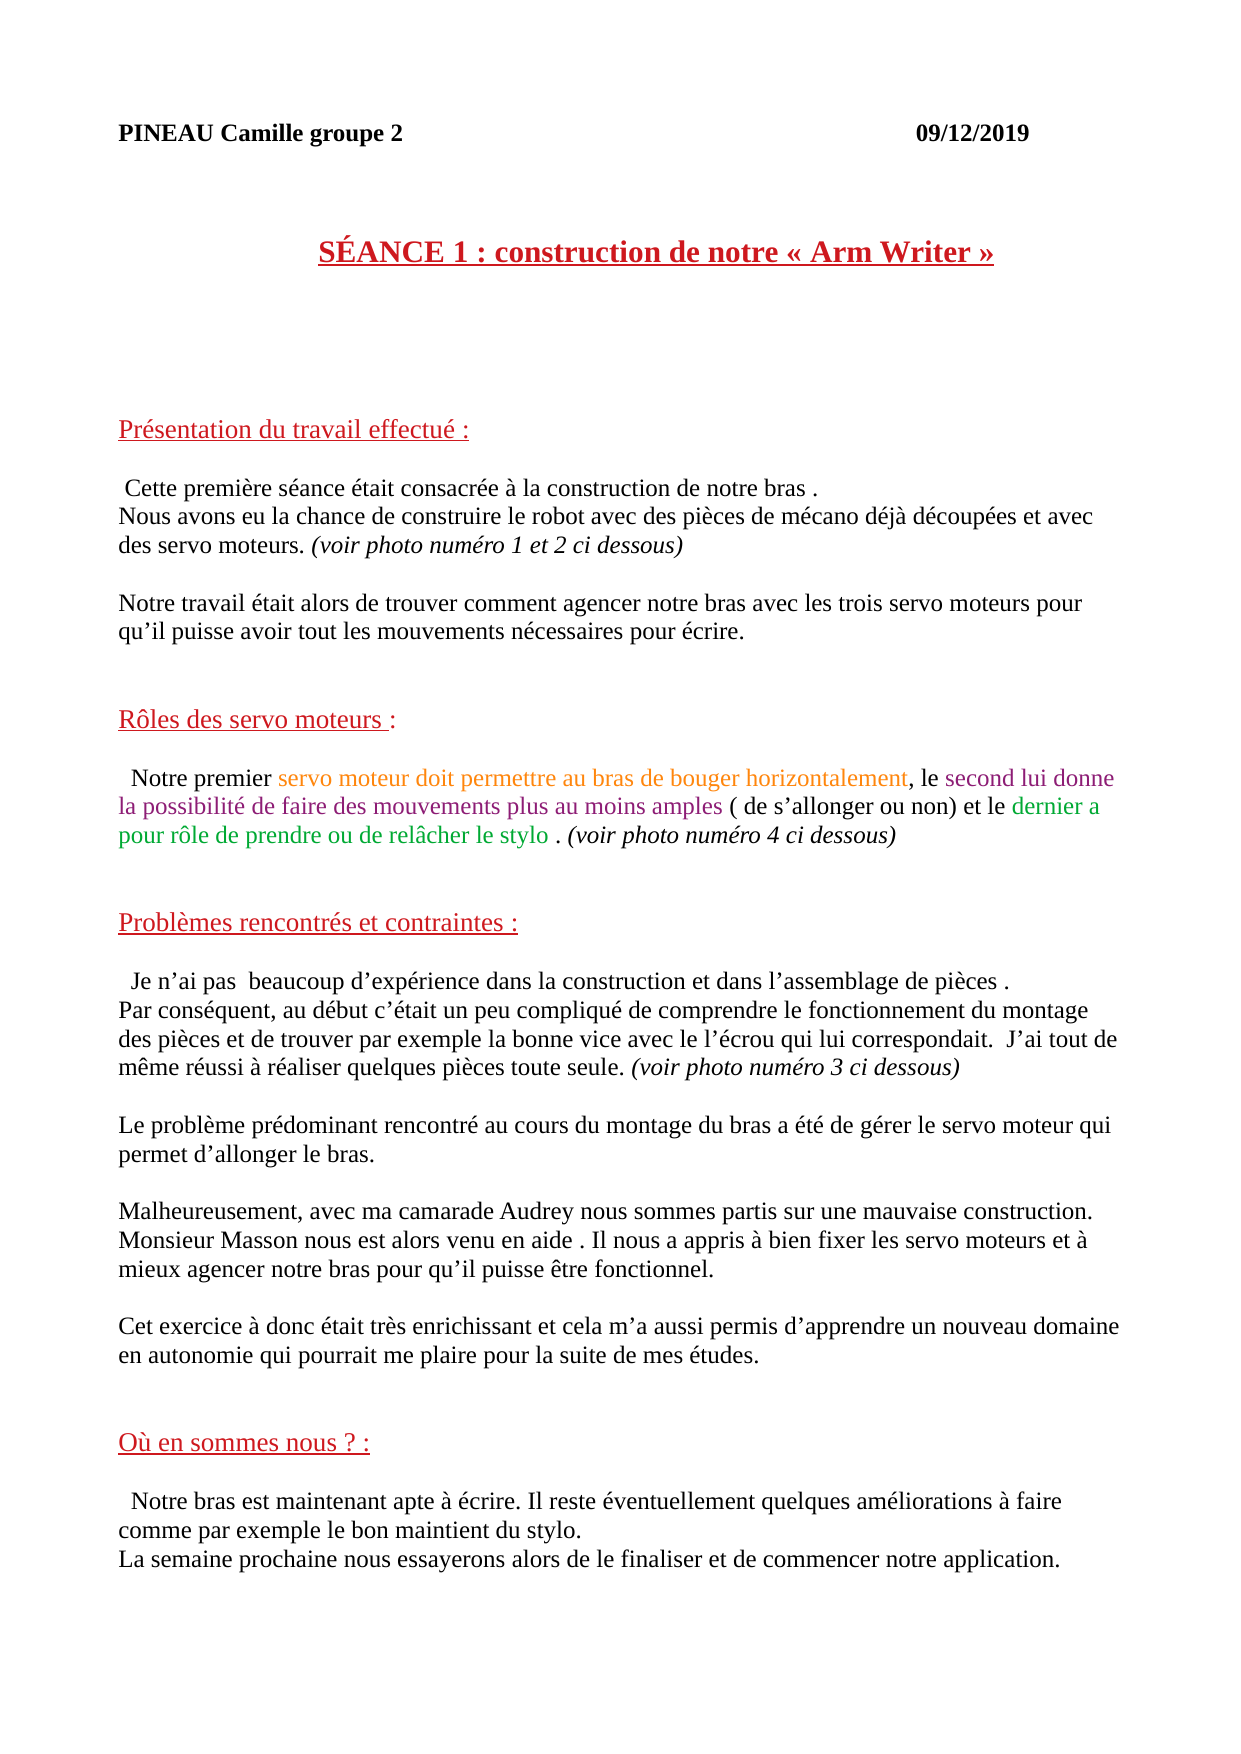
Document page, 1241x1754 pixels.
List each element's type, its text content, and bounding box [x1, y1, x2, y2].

text Notre premier servo moteur doit permettre au bras de bouger horizontalement, le second lui donne la possibilité de faire des mouvements plus au moins amples ( de s’allonger ou non) et le dernier a pour rôle de prendre ou de relâcher le stylo . (voir photo numéro 4 ci dessous) [118, 763, 1122, 849]
text Notre bras est maintenant apte à écrire. Il reste éventuellement quelques améliorations à faire comme par exemple le bon maintient du stylo. [118, 1486, 1122, 1544]
text Je n’ai pas beaucoup d’expérience dans la construction et dans l’assemblage de pièces . [118, 966, 1122, 995]
text Problèmes rencontrés et contraintes : [118, 906, 1122, 937]
text La semaine prochaine nous essayerons alors de le finaliser et de commencer notre application. [118, 1544, 1122, 1572]
text Notre travail était alors de trouver comment agencer notre bras avec les trois servo moteurs pour qu’il puisse avoir tout les mouvements nécessaires pour écrire. [118, 588, 1122, 645]
text Nous avons eu la chance de construire le robot avec des pièces de mécano déjà découpées et avec des servo moteurs. (voir photo numéro 1 et 2 ci dessous) [118, 501, 1122, 559]
text Cet exercice à donc était très enrichissant et cela m’a aussi permis d’apprendre un nouveau domaine en autonomie qui pourrait me plaire pour la suite de mes études. [118, 1311, 1122, 1369]
text Présentation du travail effectué : [118, 413, 1122, 444]
text Où en sommes nous ? : [118, 1426, 1122, 1457]
text PINEAU Camille groupe 2 09/12/2019 [118, 118, 1122, 147]
text SÉANCE 1 : construction de notre « Arm Writer » [118, 233, 1122, 269]
text Par conséquent, au début c’était un peu compliqué de comprendre le fonctionnement du montage des pièces et de trouver par exemple la bonne vice avec le l’écrou qui lui correspondait. J’ai tout de même réussi à réaliser quelques pièces toute seule. (voir photo numéro 3 ci dessous) [118, 995, 1122, 1081]
text Le problème prédominant rencontré au cours du montage du bras a été de gérer le servo moteur qui permet d’allonger le bras. [118, 1110, 1122, 1167]
text Cette première séance était consacrée à la construction de notre bras . [118, 473, 1122, 501]
text Rôles des servo moteurs : [118, 703, 1122, 734]
text Malheureusement, avec ma camarade Audrey nous sommes partis sur une mauvaise construction. Monsieur Masson nous est alors venu en aide . Il nous a appris à bien fixer les servo moteurs et à mieux agencer notre bras pour qu’il puisse être fonctionnel. [118, 1196, 1122, 1282]
